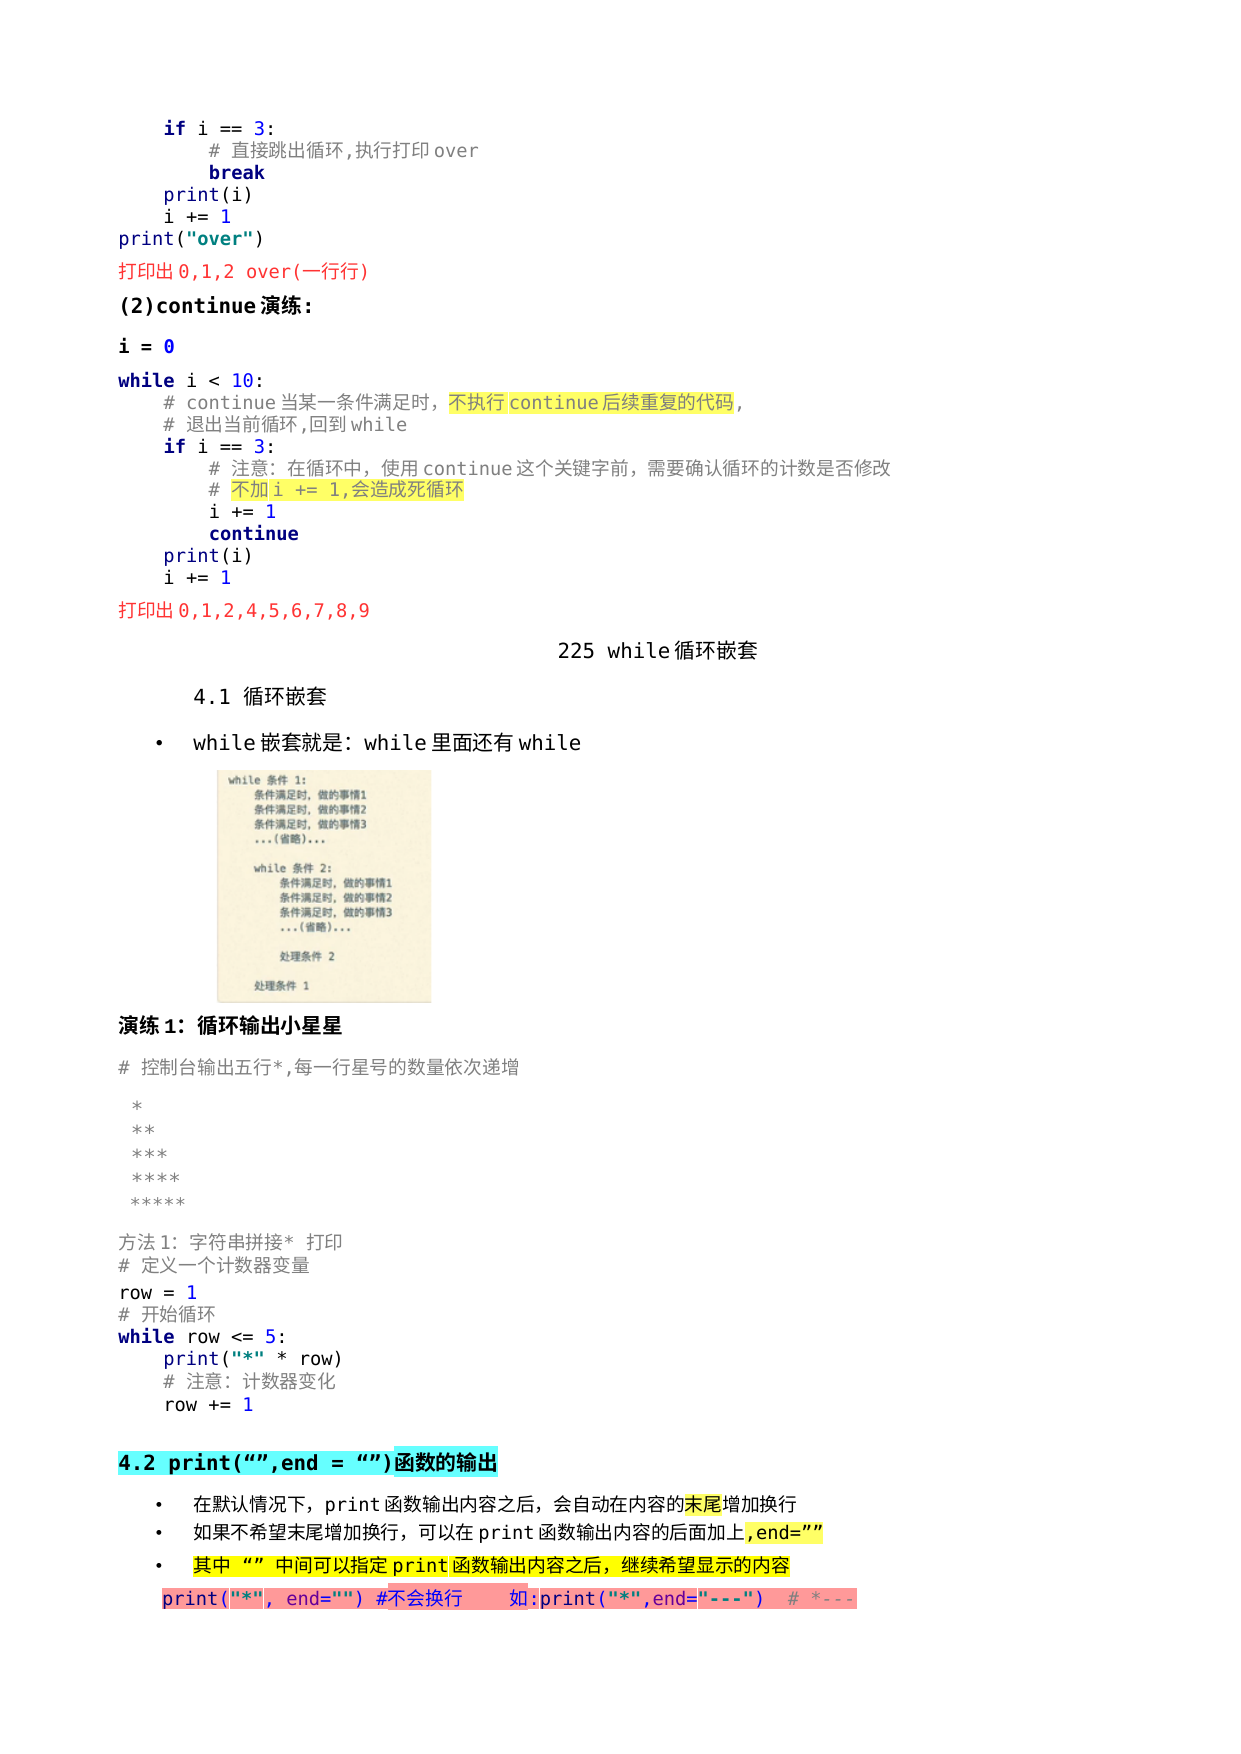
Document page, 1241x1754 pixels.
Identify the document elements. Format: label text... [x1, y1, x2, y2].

picture [216, 770, 432, 1003]
text # 定义一个计数器变量 [118, 1254, 1122, 1276]
text # 直接跳出循环,执行打印over [118, 140, 1122, 162]
text # 不加i += 1,会造成死循环 [118, 479, 1122, 501]
text 打印出0,1,2,4,5,6,7,8,9 [118, 600, 1122, 622]
text row += 1 [118, 1394, 1122, 1417]
text 打印出0,1,2 over(一行行) [118, 261, 1122, 283]
text i = 0 [118, 336, 1122, 358]
text i += 1 [118, 206, 1122, 227]
text print(i) [118, 545, 1122, 567]
text i += 1 [118, 567, 1122, 589]
text 4.2 print(“”,end = “”)函数的输出 [118, 1446, 1122, 1477]
list 如果不希望末尾增加换行，可以在print函数输出内容的后面加上,end=”” [156, 1522, 1122, 1544]
text * [118, 1097, 1122, 1121]
text # continue当某一条件满足时，不执行continue后续重复的代码, [118, 392, 1122, 414]
text while i < 10: [118, 370, 1122, 392]
text # 开始循环 [118, 1304, 1122, 1326]
text *** [118, 1145, 1122, 1169]
text continue [118, 523, 1122, 545]
text break [118, 162, 1122, 184]
text 演练1：循环输出小星星 [118, 1009, 1122, 1040]
text print(i) [118, 184, 1122, 206]
text while row <= 5: [118, 1326, 1122, 1348]
text (2)continue演练: [118, 294, 1122, 319]
list 225 while循环嵌套 [156, 634, 1122, 664]
text # 控制台输出五行*,每一行星号的数量依次递增 [118, 1057, 1122, 1079]
text print("over") [118, 227, 1122, 249]
text print("*" * row) [118, 1348, 1122, 1371]
text **** [118, 1169, 1122, 1194]
text if i == 3: [118, 118, 1122, 140]
text row = 1 [118, 1282, 1122, 1304]
text ** [118, 1121, 1122, 1145]
text print("*", end="") #不会换行 如:print("*",end="---") # *--- [118, 1583, 1122, 1610]
text # 注意：计数器变化 [118, 1371, 1122, 1394]
text i += 1 [118, 501, 1122, 523]
list 其中 “” 中间可以指定print函数输出内容之后，继续希望显示的内容 [156, 1556, 1122, 1577]
text # 注意：在循环中，使用continue这个关键字前，需要确认循环的计数是否修改 [118, 457, 1122, 479]
list 4.1 循环嵌套 [156, 680, 1122, 711]
text 方法1：字符串拼接* 打印 [118, 1227, 1122, 1254]
text # 退出当前循环,回到while [118, 414, 1122, 436]
list while嵌套就是：while里面还有while [156, 727, 1122, 757]
list 在默认情况下，print函数输出内容之后，会自动在内容的末尾增加换行 [156, 1494, 1122, 1516]
text ***** [118, 1194, 1122, 1216]
text if i == 3: [118, 436, 1122, 457]
